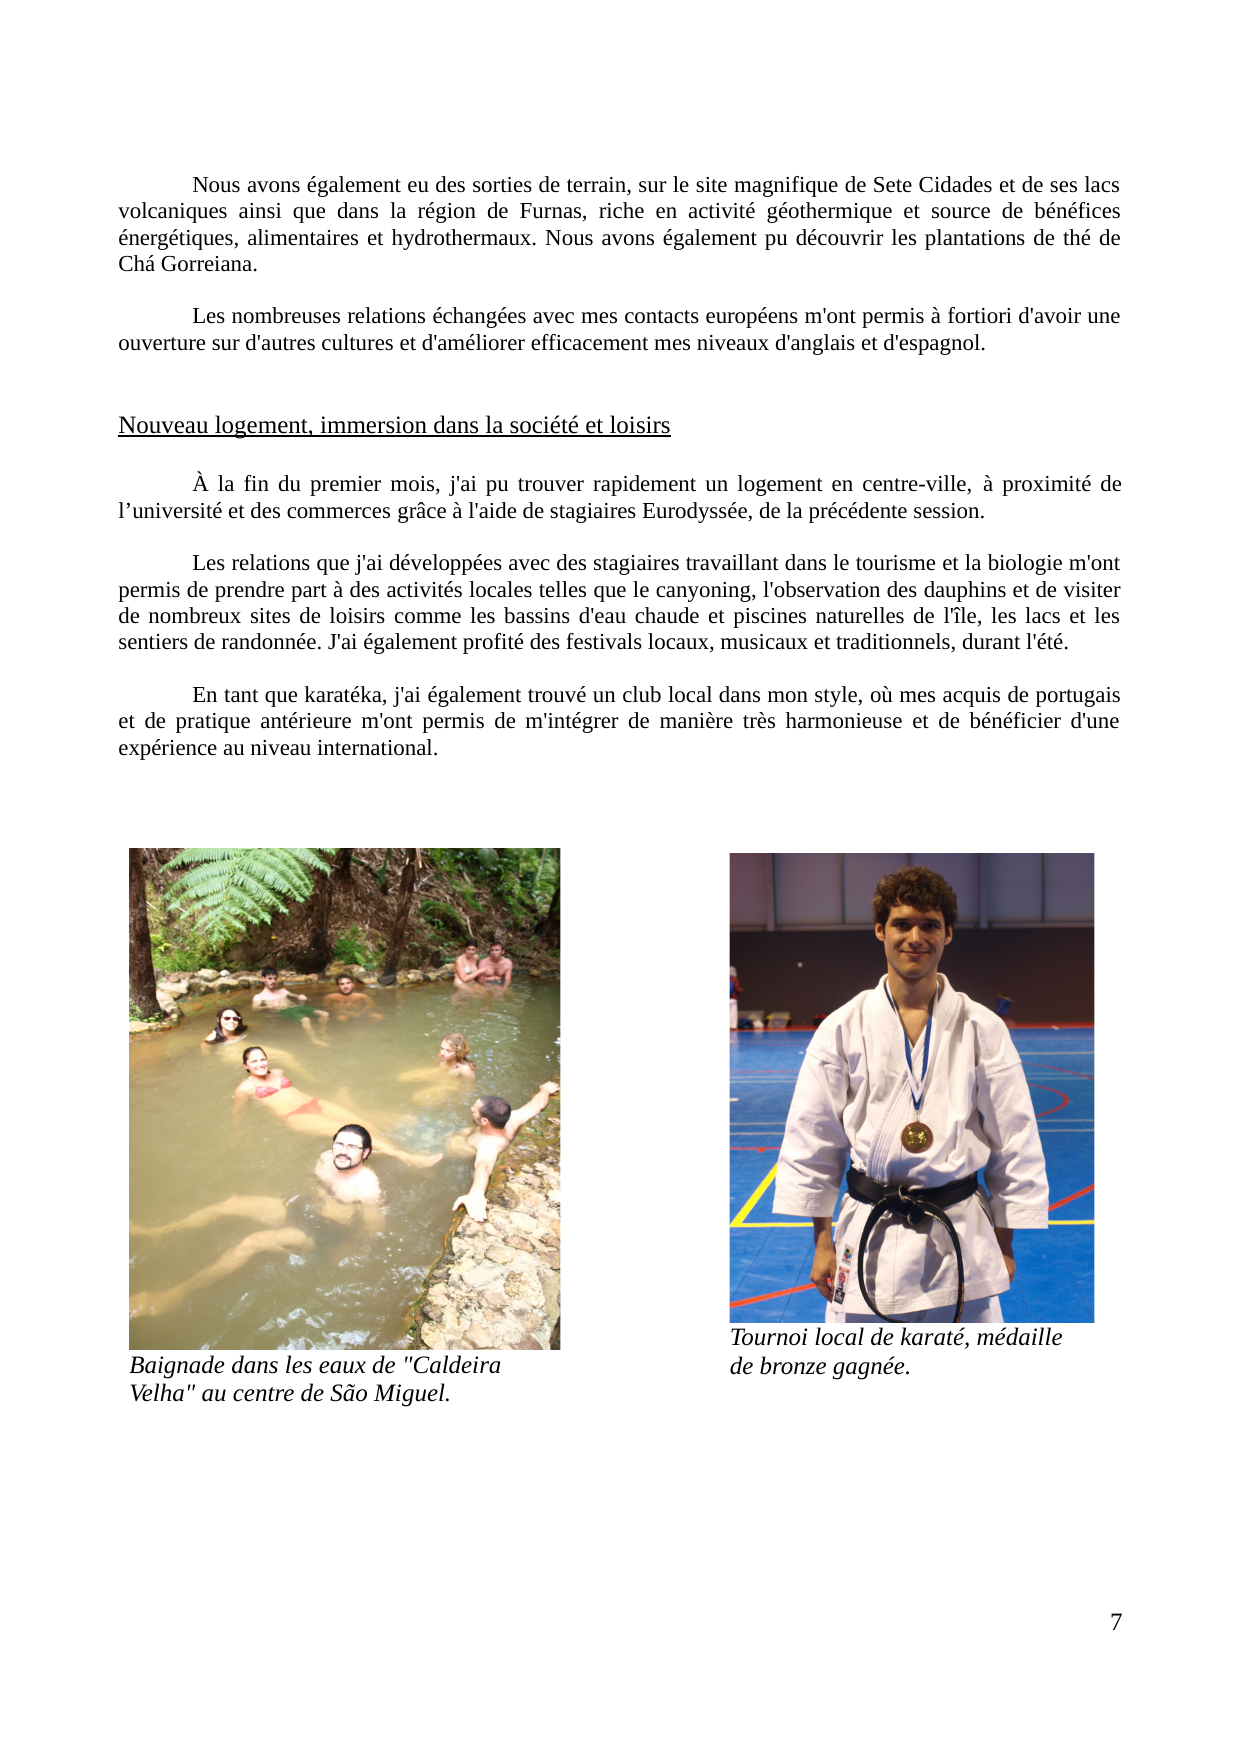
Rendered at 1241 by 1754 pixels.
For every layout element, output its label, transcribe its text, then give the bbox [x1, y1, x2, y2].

text À la fin du premier mois, j'ai pu trouver rapidement un logement en centre-ville, à proximité de l’université et des commerces grâce à l'aide de stagiaires Eurodyssée, de la précédente session. [118, 468, 1122, 523]
text Baignade dans les eaux de "Caldeira Velha" au centre de São Miguel. [129, 1350, 560, 1407]
text Les relations que j'ai développées avec des stagiaires travaillant dans le tourisme et la biologie m'ont permis de prendre part à des activités locales telles que le canyoning, l'observation des dauphins et de visiter de nombreux sites de loisirs comme les bassins d'eau chaude et piscines naturelles de l'île, les lacs et les sentiers de randonnée. J'ai également profité des festivals locaux, musicaux et traditionnels, durant l'été. [118, 549, 1122, 655]
picture [729, 853, 1095, 1323]
text En tant que karatéka, j'ai également trouvé un club local dans mon style, où mes acquis de portugais et de pratique antérieure m'ont permis de m'intégrer de manière très harmonieuse et de bénéficier d'une expérience au niveau international. [118, 681, 1122, 760]
text Les nombreuses relations échangées avec mes contacts européens m'ont permis à fortiori d'avoir une ouverture sur d'autres cultures et d'améliorer efficacement mes niveaux d'anglais et d'espagnol. [118, 303, 1122, 355]
picture [129, 848, 561, 1350]
text Nouveau logement, immersion dans la société et loisirs [118, 410, 1122, 439]
text Nous avons également eu des sorties de terrain, sur le site magnifique de Sete Cidades et de ses lacs volcaniques ainsi que dans la région de Furnas, riche en activité géothermique et source de bénéfices énergétiques, alimentaires et hydrothermaux. Nous avons également pu découvrir les plantations de thé de Chá Gorreiana. [118, 171, 1122, 276]
text Tournoi local de karaté, médaille de bronze gagnée. [729, 1323, 1094, 1380]
